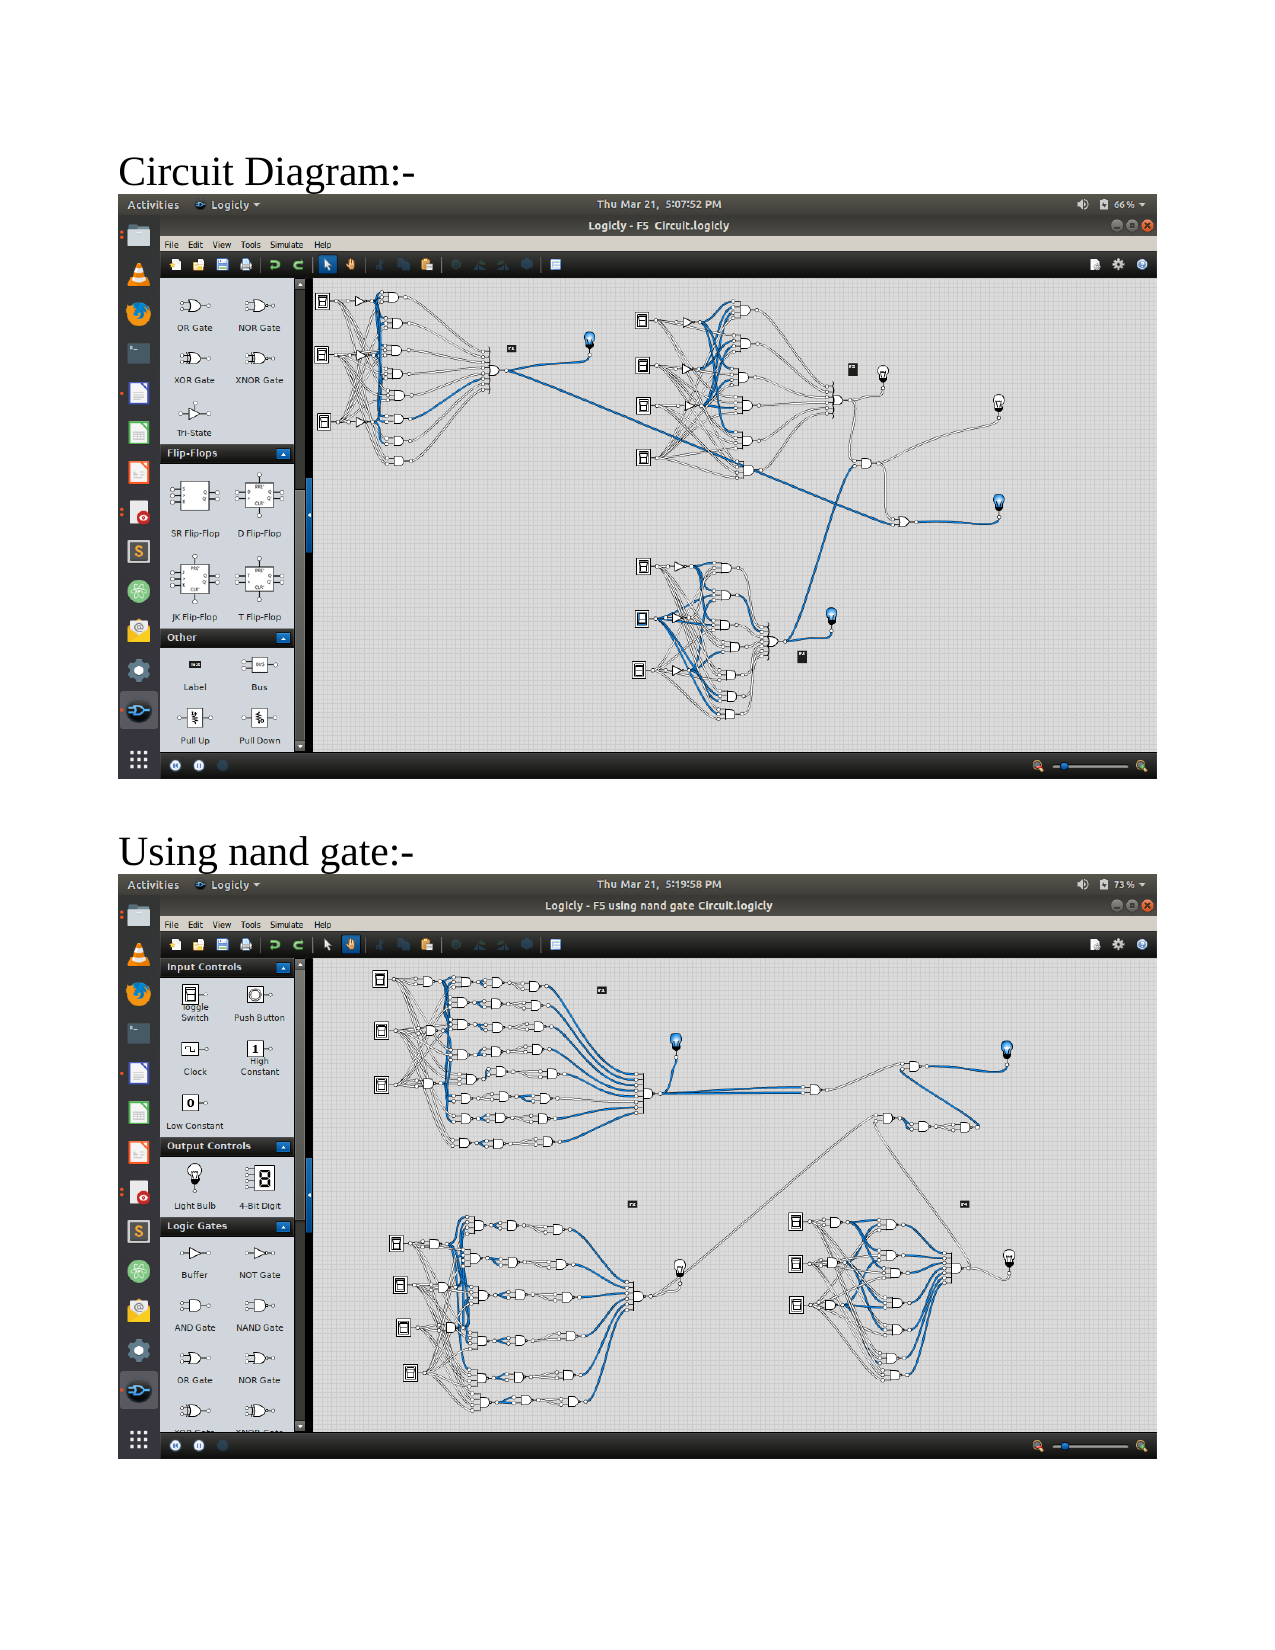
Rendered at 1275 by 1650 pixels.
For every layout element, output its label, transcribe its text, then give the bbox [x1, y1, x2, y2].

picture [118, 194, 1157, 779]
text Circuit Diagram:- [118, 147, 1157, 194]
picture [118, 874, 1157, 1459]
text Using nand gate:- [118, 827, 1157, 874]
